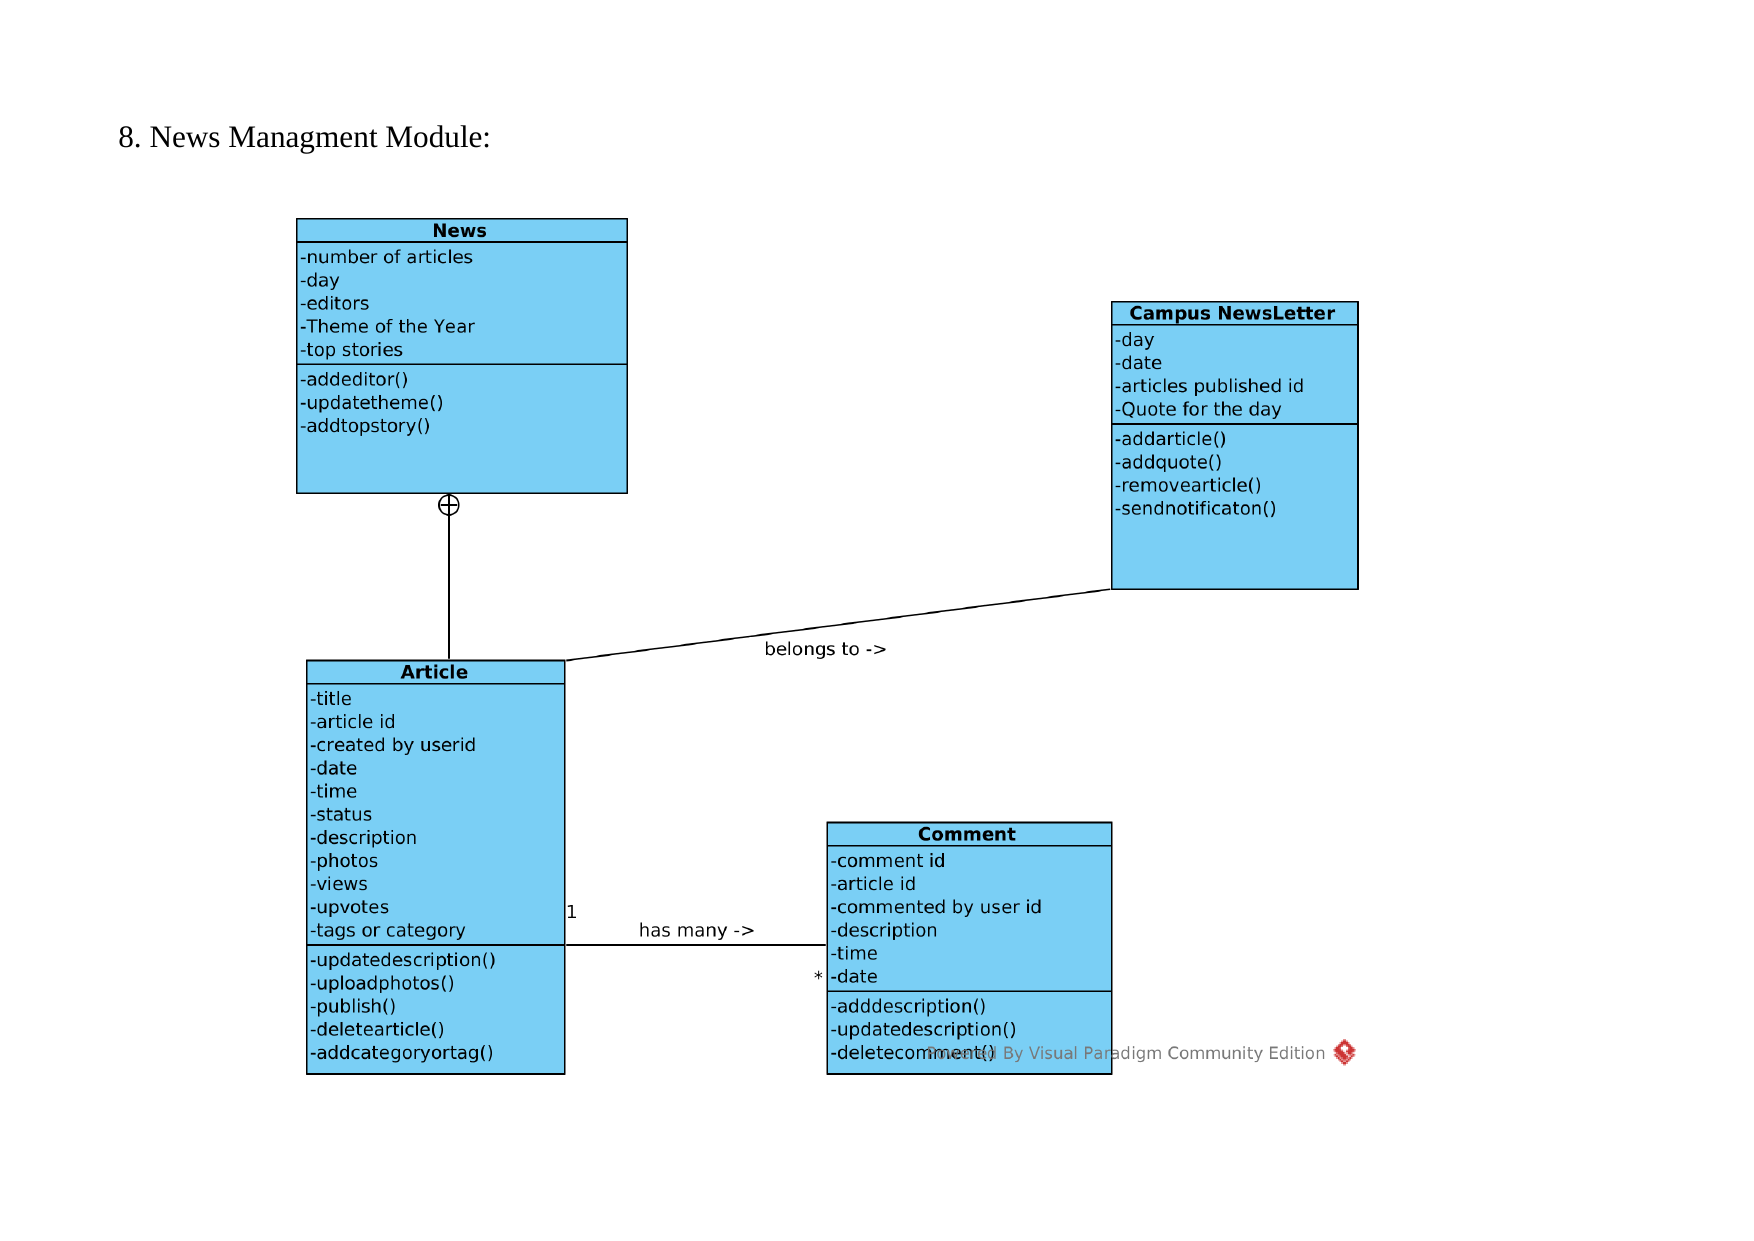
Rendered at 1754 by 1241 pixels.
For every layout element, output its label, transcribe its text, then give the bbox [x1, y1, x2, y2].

text 8. News Managment Module: [118, 118, 1636, 154]
picture [293, 216, 1363, 1080]
